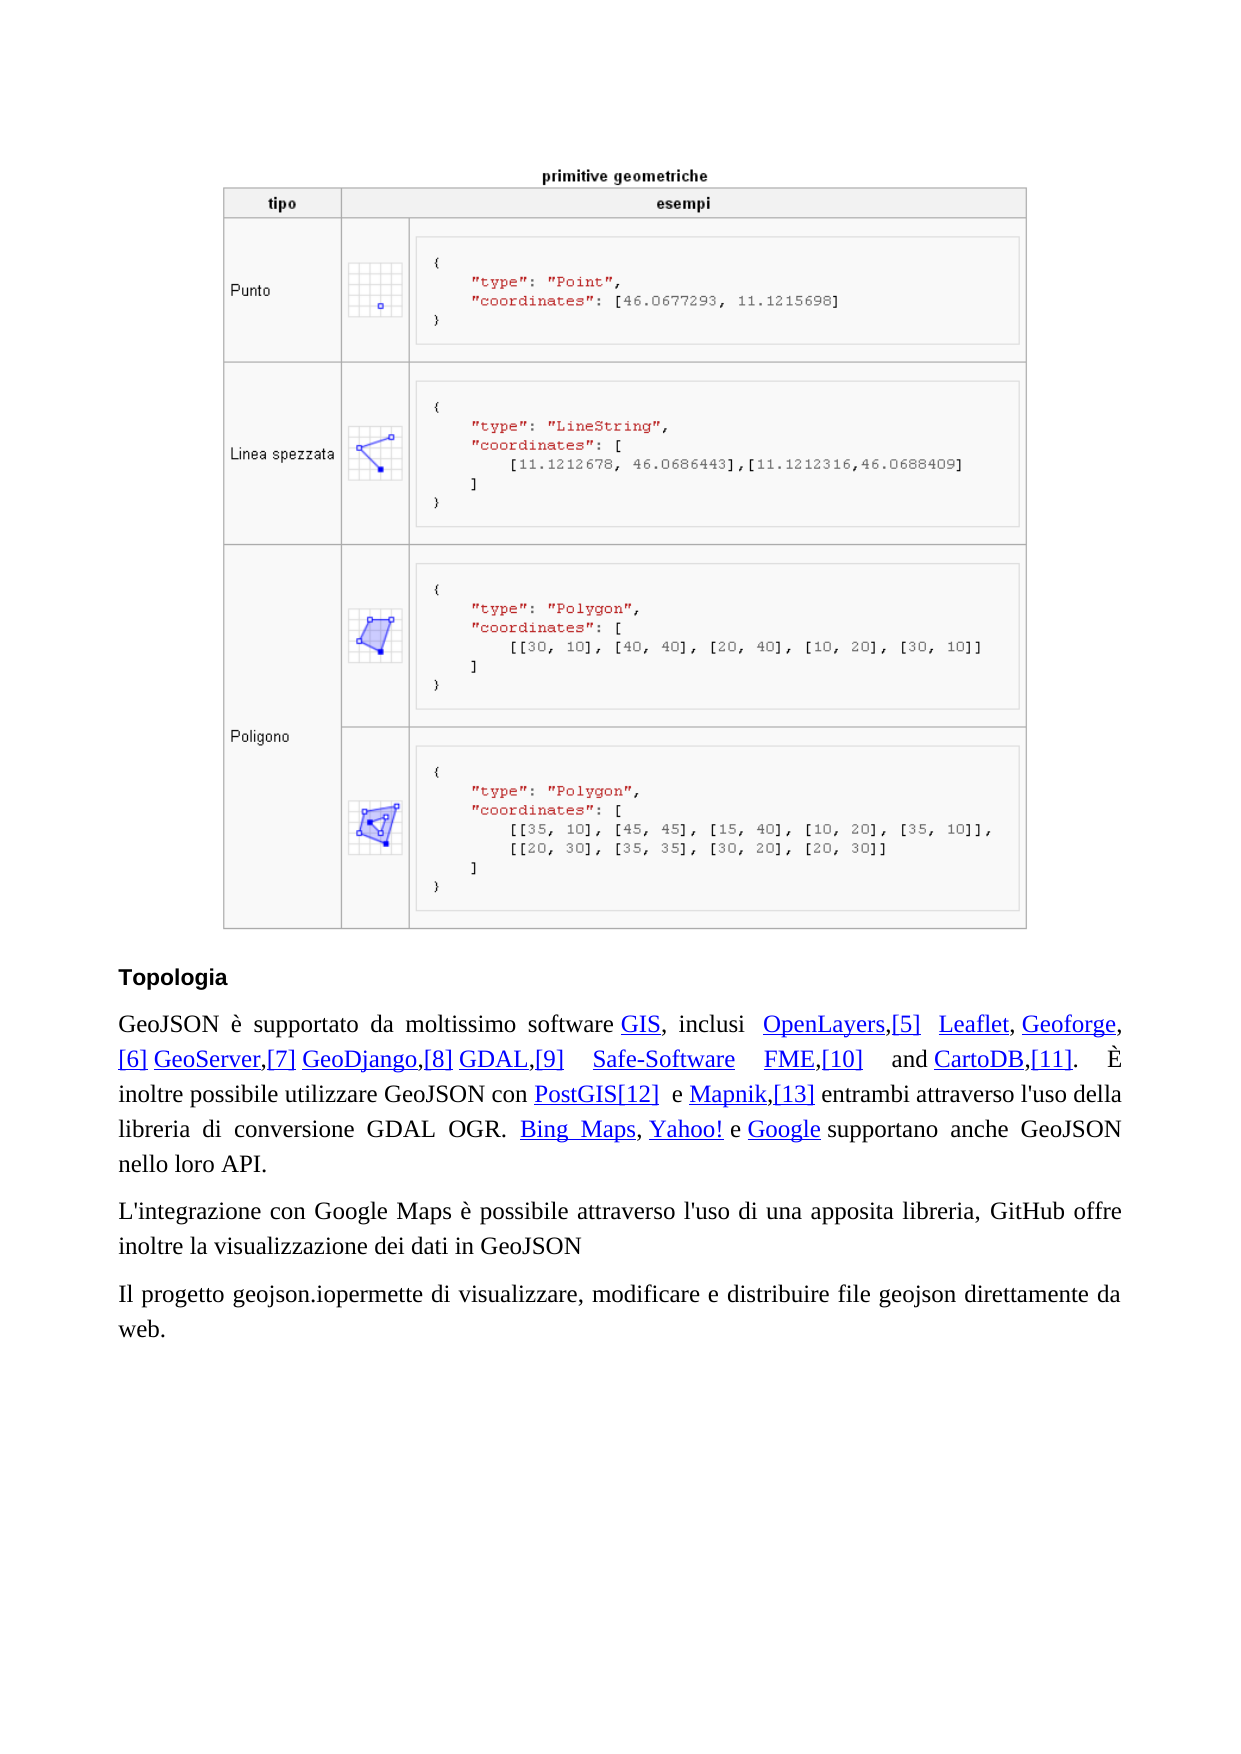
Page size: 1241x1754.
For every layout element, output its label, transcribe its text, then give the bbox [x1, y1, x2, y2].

subtitle Topologia [118, 964, 1122, 990]
picture [198, 147, 1042, 939]
text Il progetto geojson.iopermette di visualizzare, modificare e distribuire file geojson direttamente da web. [118, 1273, 1122, 1343]
text L'integrazione con Google Maps è possibile attraverso l'uso di una apposita libreria, GitHub offre inoltre la visualizzazione dei dati in GeoJSON [118, 1190, 1122, 1260]
text GeoJSON è supportato da moltissimo software GIS, inclusi OpenLayers,[5] Leaflet, Geoforge,[6] GeoServer,[7] GeoDjango,[8] GDAL,[9] Safe-Software FME,[10] and CartoDB,[11]. È inoltre possibile utilizzare GeoJSON con PostGIS[12] e Mapnik,[13] entrambi attraverso l'uso della libreria di conversione GDAL OGR. Bing Maps, Yahoo! e Google supportano anche GeoJSON nello loro API. [118, 1003, 1122, 1178]
